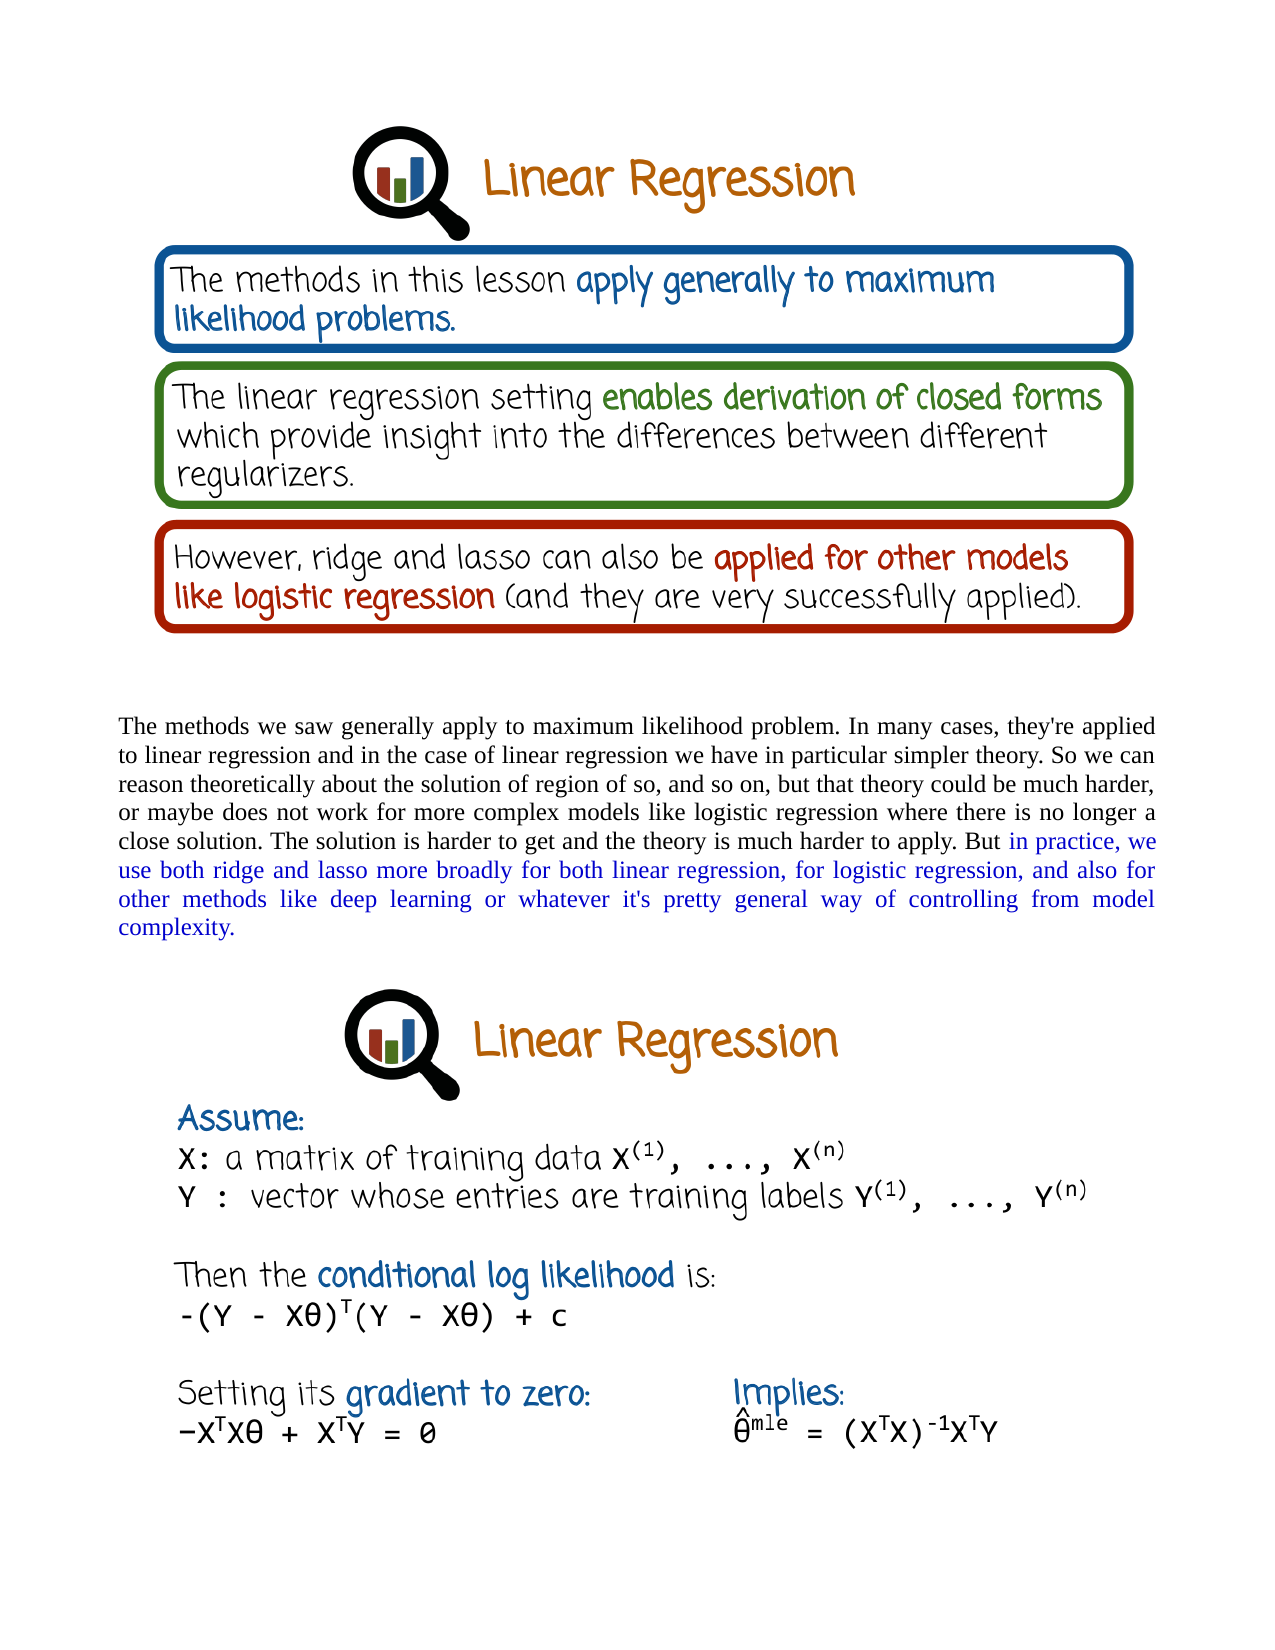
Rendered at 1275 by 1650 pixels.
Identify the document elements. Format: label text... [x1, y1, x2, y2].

picture [118, 970, 1157, 1466]
picture [118, 118, 1157, 654]
text The methods we saw generally apply to maximum likelihood problem. In many cases, they're applied to linear regression and in the case of linear regression we have in particular simpler theory. So we can reason theoretically about the solution of region of so, and so on, but that theory could be much harder, or maybe does not work for more complex models like logistic regression where there is no longer a close solution. The solution is harder to get and the theory is much harder to apply. But in practice, we use both ridge and lasso more broadly for both linear regression, for logistic regression, and also for other methods like deep learning or whatever it's pretty general way of controlling from model complexity. [118, 711, 1157, 941]
